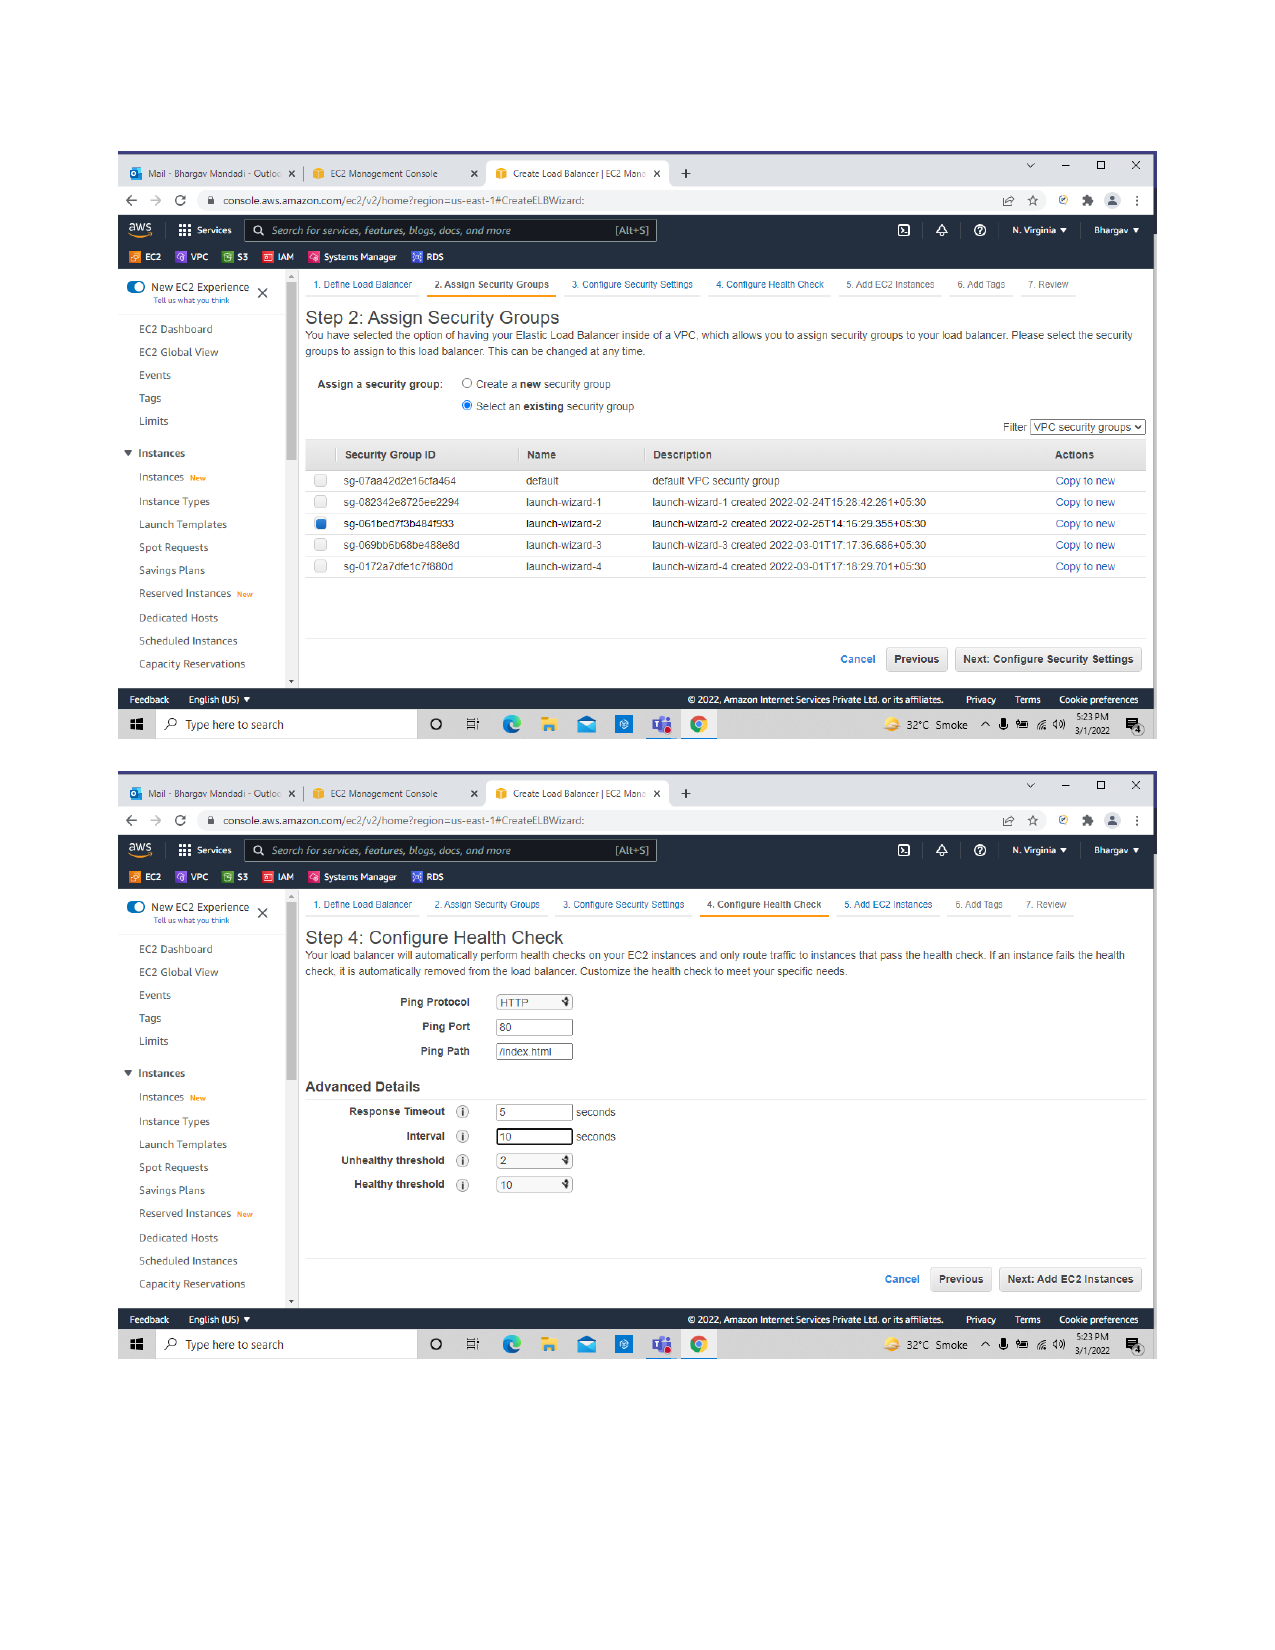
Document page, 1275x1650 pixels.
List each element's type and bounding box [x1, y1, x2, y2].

picture [118, 151, 1157, 739]
picture [118, 771, 1157, 1359]
